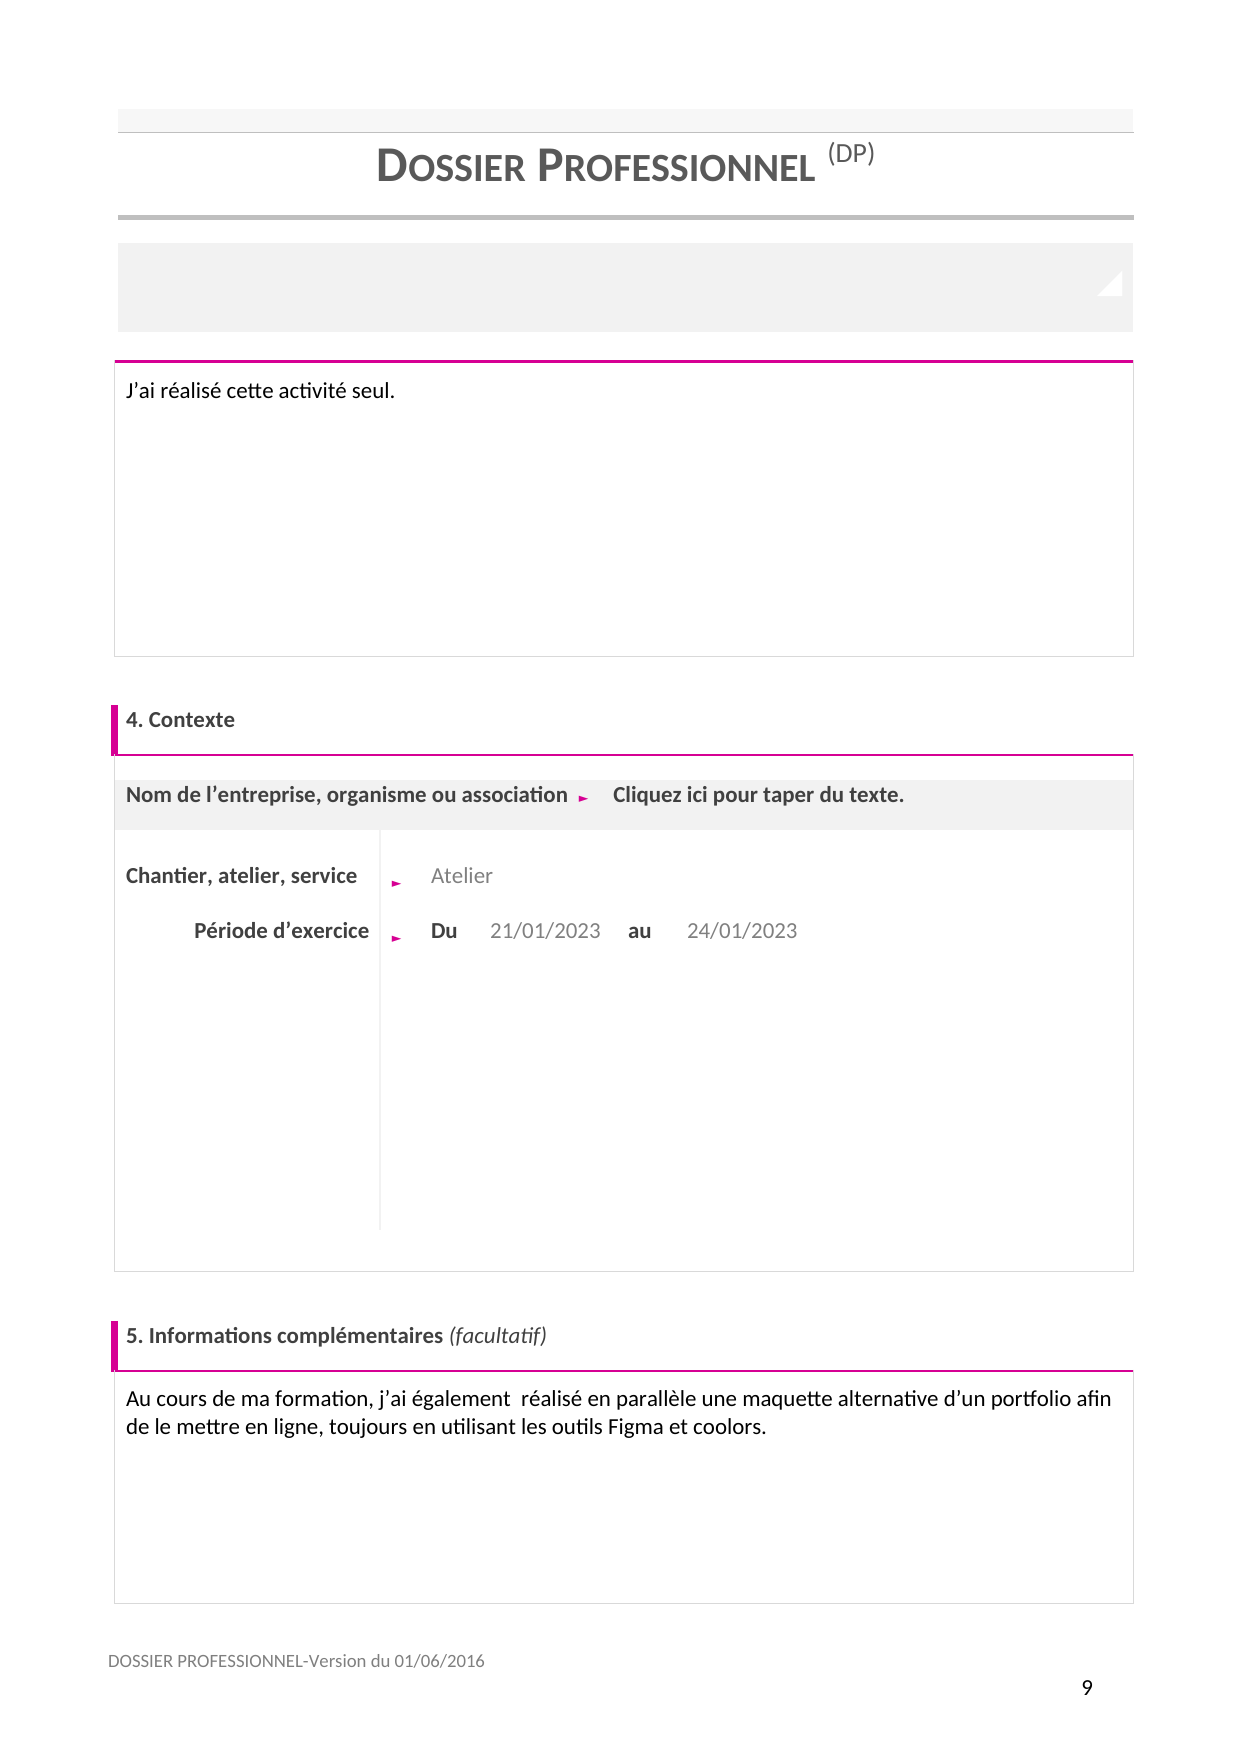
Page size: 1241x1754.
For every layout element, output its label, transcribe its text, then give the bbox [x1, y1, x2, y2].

table_cell 24/01/2023 [676, 916, 1133, 1230]
table_cell [115, 830, 379, 861]
table_cell Au cours de ma formation, j’ai également réalisé en parallèle une maquette alternative d’un portfolio afin de le mettre en ligne, toujours en utilisant les outils Figma et coolors. [115, 1372, 1133, 1602]
table_cell [115, 657, 1133, 705]
table_cell Chantier, atelier, service [115, 861, 379, 916]
table_cell Du [420, 916, 479, 1230]
table_cell [602, 756, 1133, 780]
table_cell Atelier [420, 861, 1133, 916]
table_cell [381, 830, 1133, 861]
table_cell Nom de l’entreprise, organisme ou association ► [115, 780, 602, 830]
table_cell [115, 756, 602, 780]
table_cell Période d’exercice [115, 916, 379, 1230]
table_cell [115, 1272, 1133, 1321]
table_cell [115, 1230, 1133, 1271]
table_cell 5. Informations complémentaires (facultatif) [118, 1321, 1133, 1369]
table_cell au [617, 916, 676, 1230]
table_cell 4. Contexte [118, 705, 1133, 754]
table_cell 21/01/2023 [479, 916, 617, 1230]
table_cell Cliquez ici pour taper du texte. [602, 780, 1133, 830]
table_cell ► [381, 861, 419, 916]
table_cell ► [381, 916, 419, 1230]
table_cell J’ai réalisé cette activité seul. [115, 363, 1133, 656]
